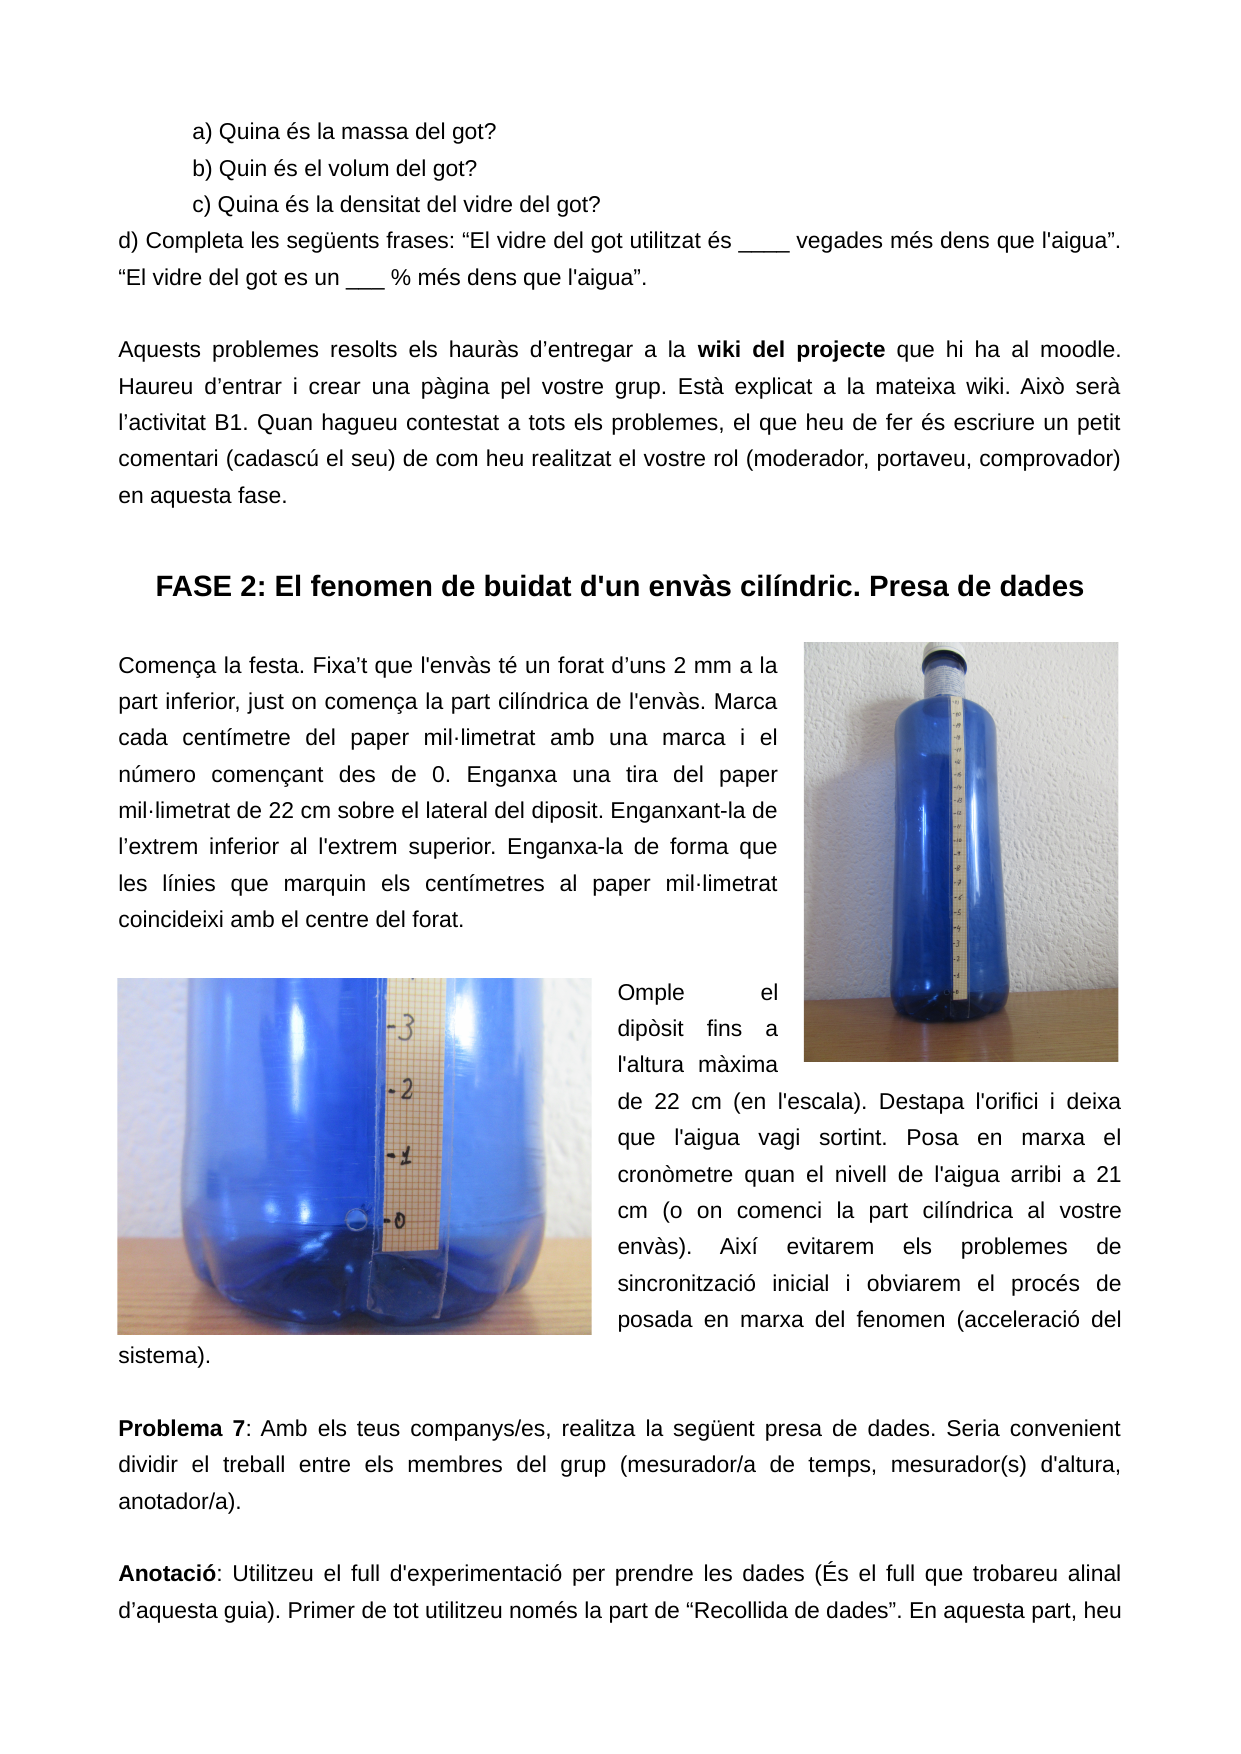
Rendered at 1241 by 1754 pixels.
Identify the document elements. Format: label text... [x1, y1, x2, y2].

text Aquests problemes resolts els hauràs d’entregar a la wiki del projecte que hi ha al moodle. Haureu d’entrar i crear una pàgina pel vostre grup. Està explicat a la mateixa wiki. Això serà l’activitat B1. Quan hagueu contestat a tots els problemes, el que heu de fer és escriure un petit comentari (cadascú el seu) de com heu realitzat el vostre rol (moderador, portaveu, comprovador) en aquesta fase. [118, 336, 1122, 508]
text d) Completa les següents frases: “El vidre del got utilitzat és ____ vegades més dens que l'aigua”. “El vidre del got es un ___ % més dens que l'aigua”. [118, 227, 1122, 290]
text Problema 7: Amb els teus companys/es, realitza la següent presa de dades. Seria convenient dividir el treball entre els membres del grup (mesurador/a de temps, mesurador(s) d'altura, anotador/a). [118, 1415, 1122, 1514]
subtitle FASE 2: El fenomen de buidat d'un envàs cilíndric. Presa de dades [118, 569, 1122, 603]
picture [803, 642, 1119, 1062]
text c) Quina és la densitat del vidre del got? [118, 191, 1122, 217]
text a) Quina és la massa del got? [118, 118, 1122, 144]
text Comença la festa. Fixa’t que l'envàs té un forat d’uns 2 mm a la part inferior, just on comença la part cilíndrica de l'envàs. Marca cada centímetre del paper mil·limetrat amb una marca i el número començant des de 0. Enganxa una tira del paper mil·limetrat de 22 cm sobre el lateral del diposit. Enganxant-la de l’extrem inferior al l'extrem superior. Enganxa-la de forma que les línies que marquin els centímetres al paper mil·limetrat coincideixi amb el centre del forat. [118, 652, 803, 932]
picture [117, 978, 592, 1335]
text Omple el dipòsit fins a l'altura màxima de 22 cm (en l'escala). Destapa l'orifici i deixa que l'aigua vagi sortint. Posa en marxa el cronòmetre quan el nivell de l'aigua arribi a 21 cm (o on comenci la part cilíndrica al vostre envàs). Així evitarem els problemes de sincronització inicial i obviarem el procés de posada en marxa del fenomen (acceleració del sistema). [118, 979, 1122, 1369]
text b) Quin és el volum del got? [118, 154, 1122, 181]
text Anotació: Utilitzeu el full d'experimentació per prendre les dades (És el full que trobareu alinal d’aquesta guia). Primer de tot utilitzeu només la part de “Recollida de dades”. En aquesta part, heu [118, 1560, 1122, 1623]
